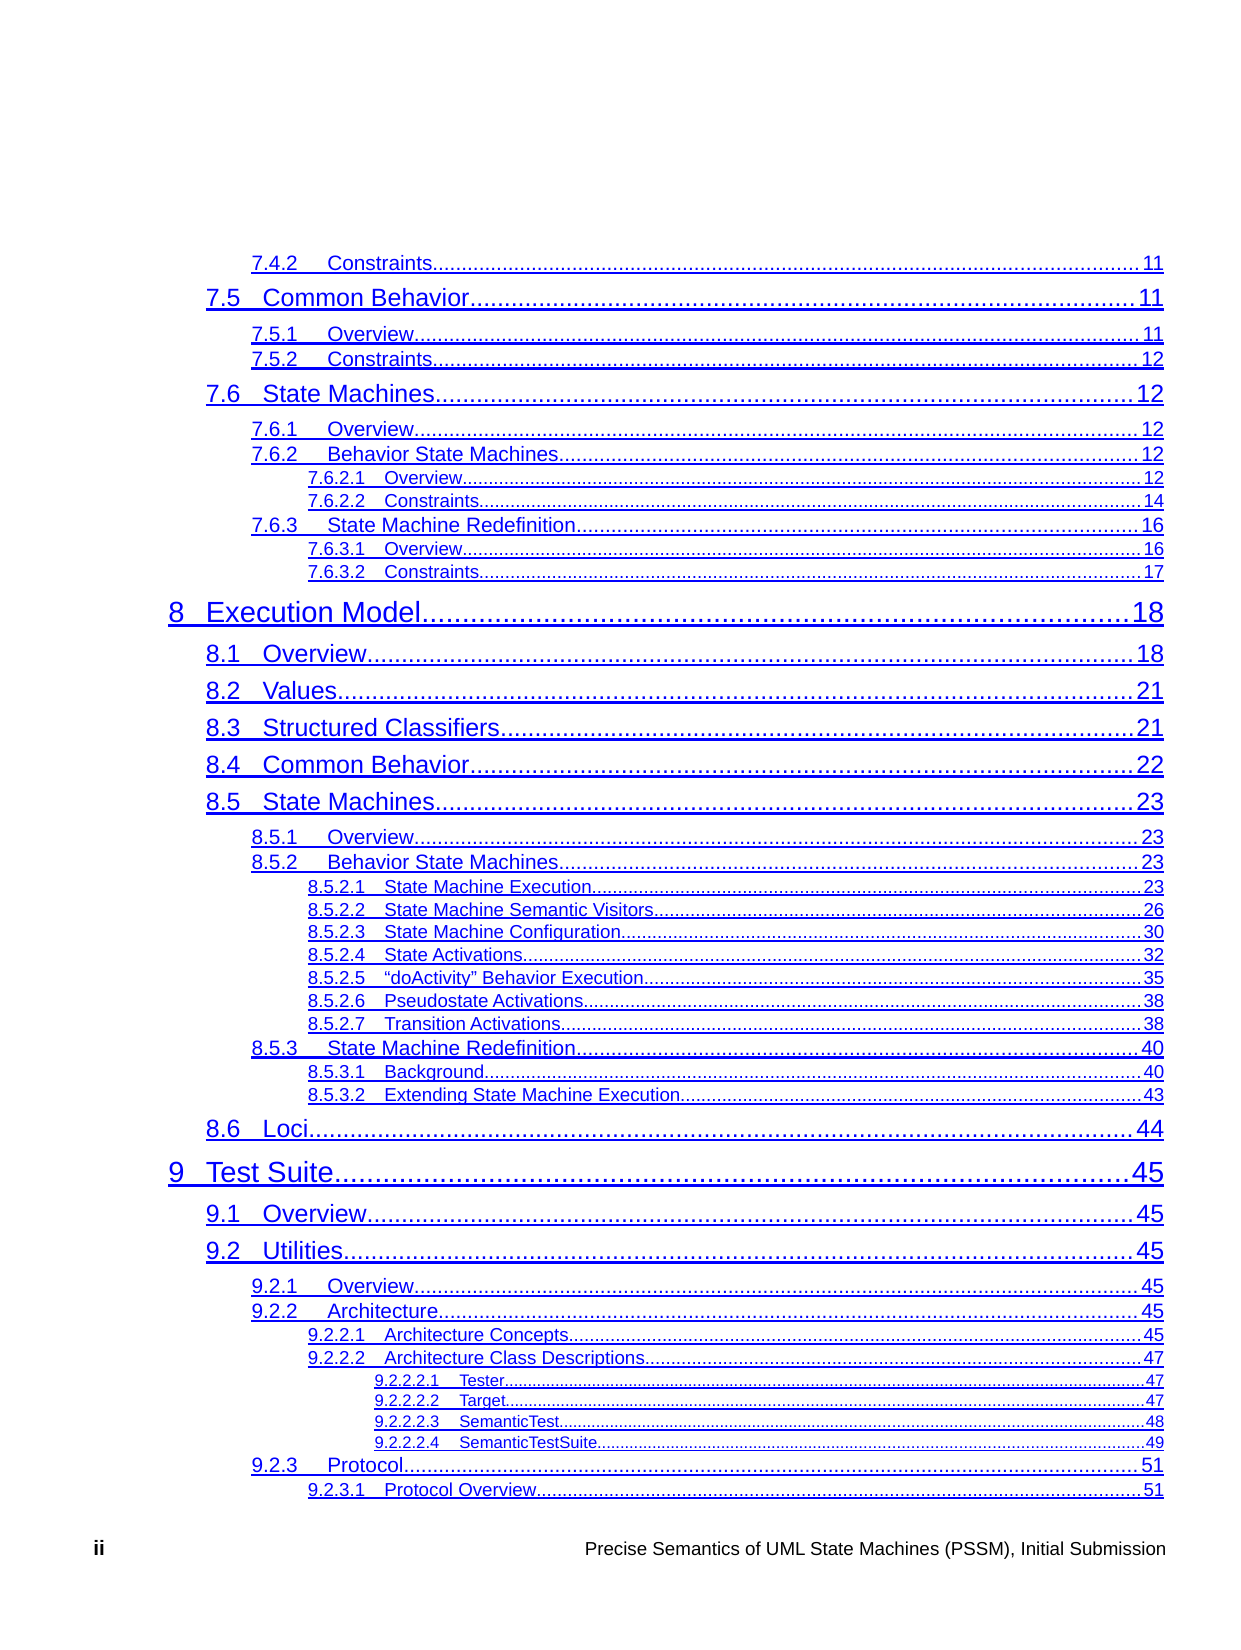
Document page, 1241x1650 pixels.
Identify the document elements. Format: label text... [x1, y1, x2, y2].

text 8.5.2 Behavior State Machines 23 [251, 849, 1164, 871]
text 8 Execution Model 18 [168, 593, 1164, 624]
text 8.6 Loci 44 [206, 1114, 1164, 1139]
text 8.5.2.7 Transition Activations 38 [308, 1012, 1164, 1032]
text 7.6.2.2 Constraints 14 [308, 489, 1164, 509]
text 7.6.3 State Machine Redefinition 16 [251, 512, 1164, 534]
text 8.5.2.3 State Machine Configuration 30 [308, 920, 1164, 940]
text 9.2.2.2.4 SemanticTestSuite 49 [374, 1431, 1164, 1450]
text 9.2.2.2.1 Tester 47 [374, 1369, 1164, 1387]
text 9.2.2 Architecture 45 [251, 1298, 1164, 1320]
text 8.5.2.5 “doActivity” Behavior Execution 35 [308, 966, 1164, 986]
text 8.2 Values 21 [206, 676, 1164, 701]
text 7.5.2 Constraints 12 [251, 345, 1164, 367]
text 8.5.2.4 State Activations 32 [308, 943, 1164, 963]
text 7.6.2 Behavior State Machines 12 [251, 441, 1164, 463]
text 9.2 Utilities 45 [206, 1236, 1164, 1261]
text 7.5 Common Behavior 11 [206, 283, 1164, 308]
text 7.6.2.1 Overview 12 [308, 466, 1164, 486]
text 8.5.3.1 Background 40 [308, 1059, 1164, 1080]
text 9.2.1 Overview 45 [251, 1273, 1164, 1295]
text 7.4.2 Constraints 11 [251, 250, 1164, 272]
text 8.5.3.2 Extending State Machine Execution 43 [308, 1082, 1164, 1103]
text 9.1 Overview 45 [206, 1199, 1164, 1224]
text 9.2.2.1 Architecture Concepts 45 [308, 1323, 1164, 1343]
text 7.5.1 Overview 11 [251, 320, 1164, 342]
text 8.5.1 Overview 23 [251, 824, 1164, 846]
text 8.3 Structured Classifiers 21 [206, 713, 1164, 738]
text 9.2.2.2 Architecture Class Descriptions 47 [308, 1346, 1164, 1366]
text 8.5 State Machines 23 [206, 787, 1164, 812]
text 8.4 Common Behavior 22 [206, 750, 1164, 775]
text 9.2.3.1 Protocol Overview 51 [308, 1477, 1164, 1497]
text 9 Test Suite 45 [168, 1153, 1164, 1184]
text 7.6.3.1 Overview 16 [308, 537, 1164, 557]
text 9.2.2.2.2 Target 47 [374, 1389, 1164, 1408]
text 8.1 Overview 18 [206, 639, 1164, 664]
text 7.6.1 Overview 12 [251, 416, 1164, 438]
text 9.2.3 Protocol 51 [251, 1452, 1164, 1474]
text 9.2.2.2.3 SemanticTest 48 [374, 1410, 1164, 1429]
text 7.6.3.2 Constraints 17 [308, 559, 1164, 580]
text 8.5.3 State Machine Redefinition 40 [251, 1034, 1164, 1056]
text 8.5.2.1 State Machine Execution 23 [308, 874, 1164, 894]
text 8.5.2.2 State Machine Semantic Visitors 26 [308, 897, 1164, 917]
text 8.5.2.6 Pseudostate Activations 38 [308, 989, 1164, 1009]
text 7.6 State Machines 12 [206, 379, 1164, 404]
